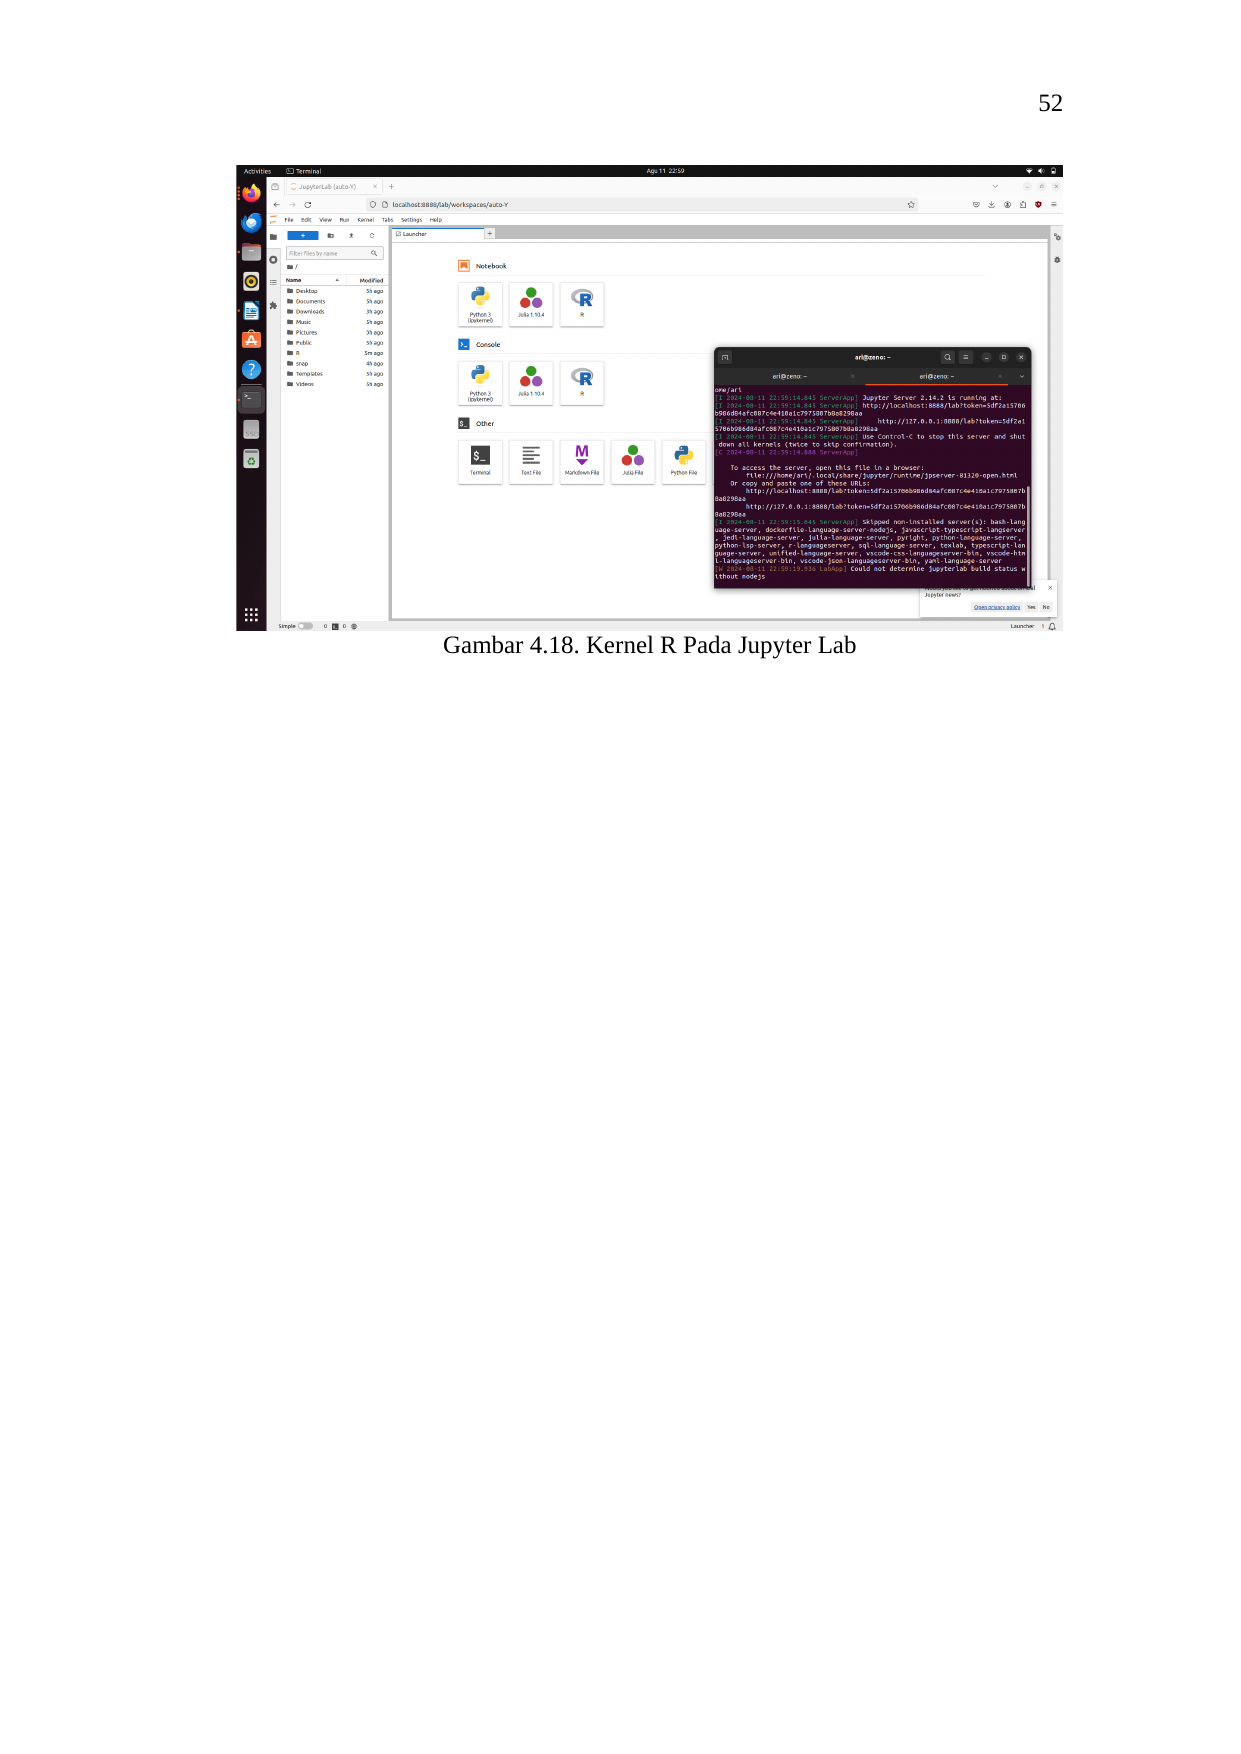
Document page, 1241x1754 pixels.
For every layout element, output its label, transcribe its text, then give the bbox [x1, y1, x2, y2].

text Gambar 4.18. Kernel R pada jupyter lab [235, 165, 1064, 659]
picture [236, 165, 1063, 631]
